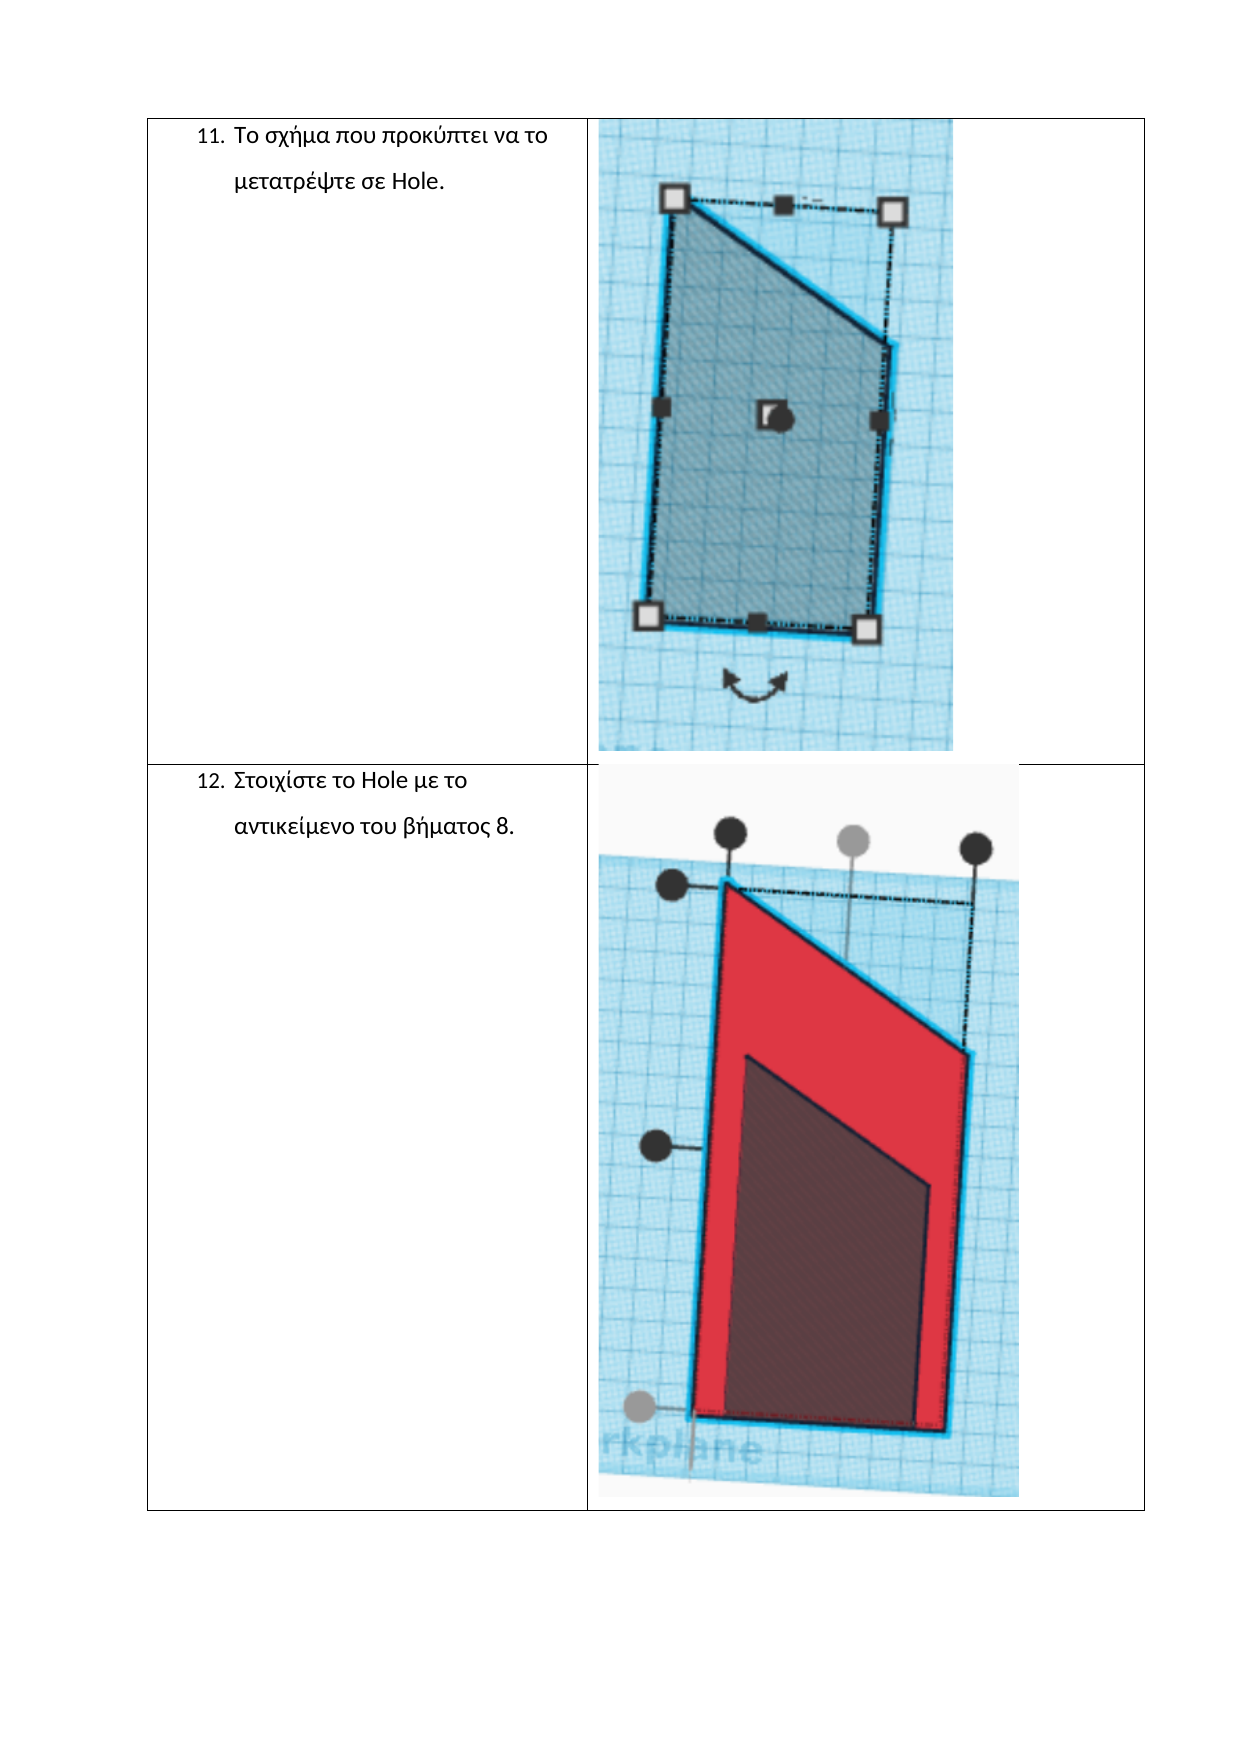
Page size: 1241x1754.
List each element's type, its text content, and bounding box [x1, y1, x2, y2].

table_cell Το σχήμα που προκύπτει να το μετατρέψτε σε Hole. [148, 119, 587, 763]
table_cell Στοιχίστε το Hole με το αντικείμενο του βήματος 8. [148, 765, 587, 1510]
table_cell [588, 119, 1144, 763]
table_cell [588, 765, 1144, 1510]
